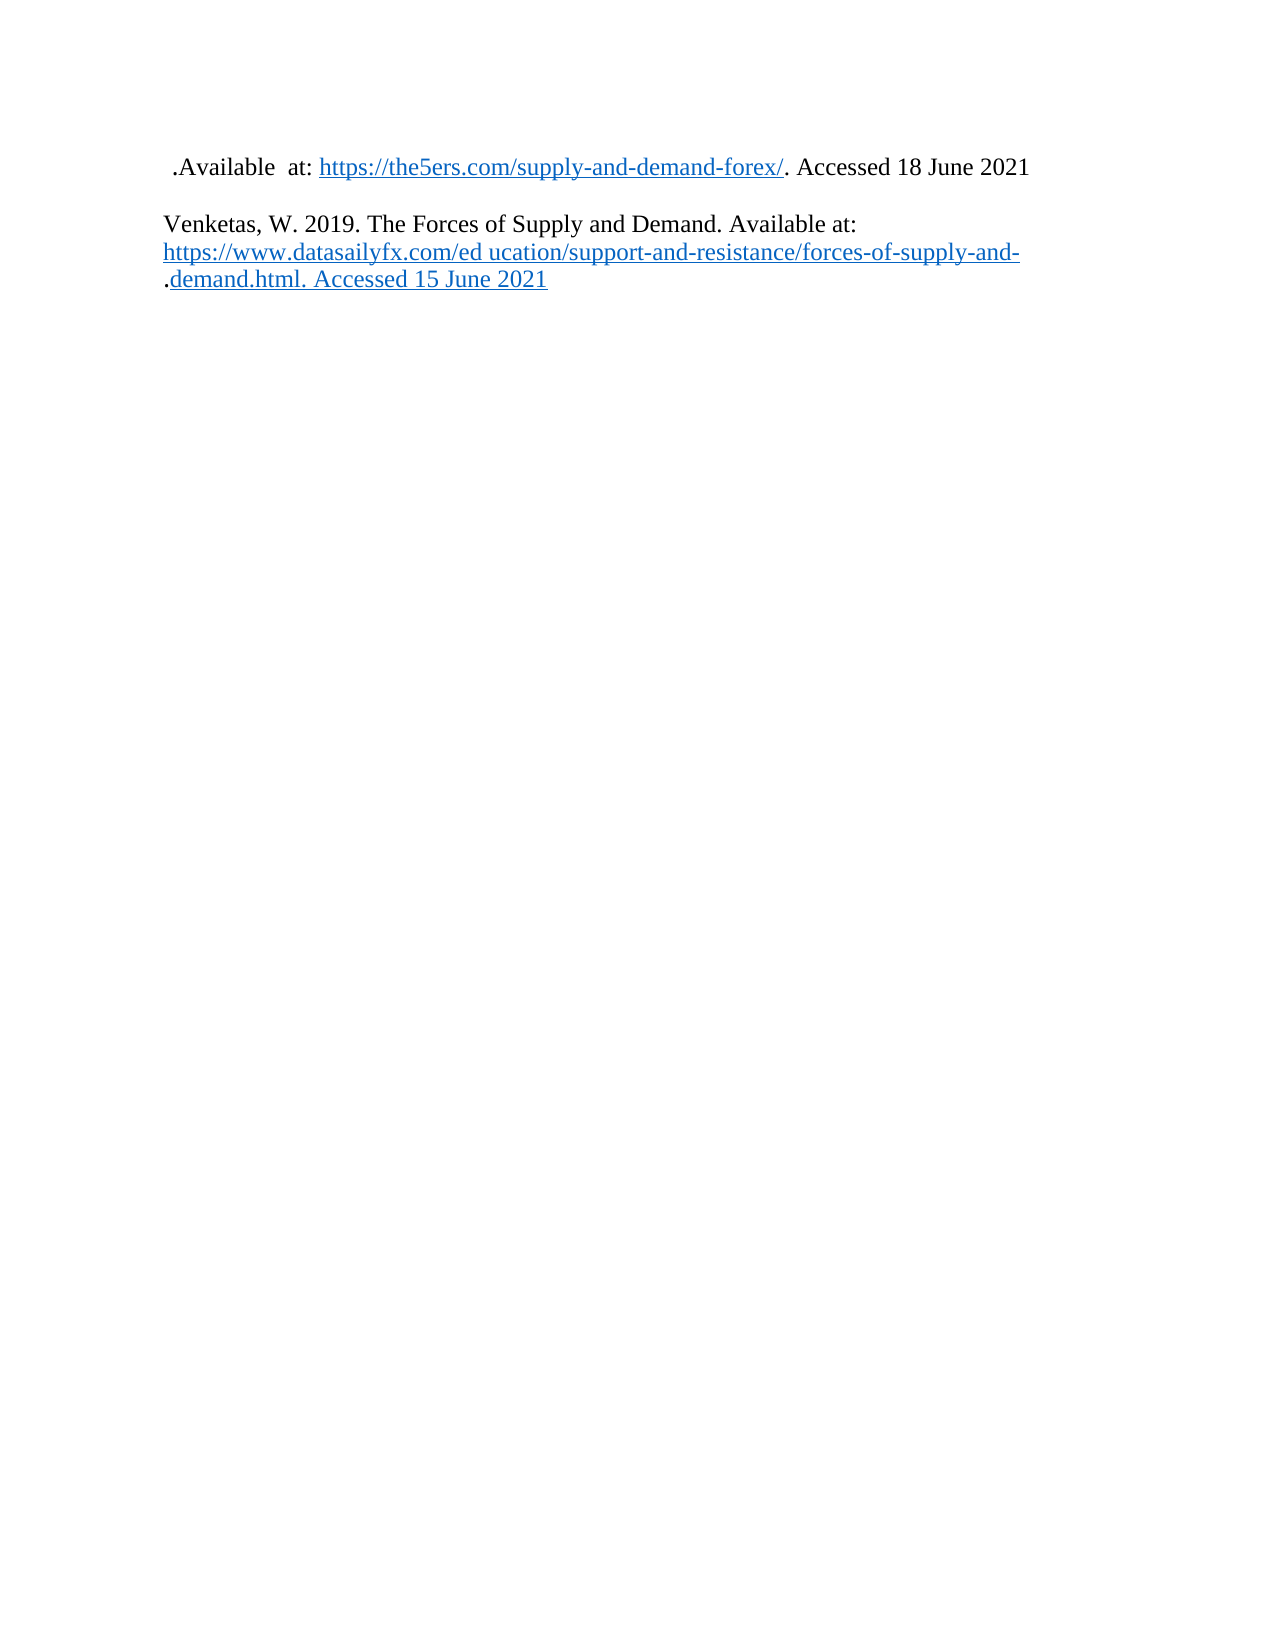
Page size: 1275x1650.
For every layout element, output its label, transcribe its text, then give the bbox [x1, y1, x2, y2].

text The5ers.com. 2021. Supply and Demand Forex – The Highest Accuracy Methods / videos. Available at: https://the5ers.com/supply-and-demand-forex/. Accessed 18 June 2021. [172, 150, 1124, 181]
text Venketas, W. 2019. The Forces of Supply and Demand. Available at: https://www.datasailyfx.com/ed ucation/support-and-resistance/forces-of-supply-and-demand.html. Accessed 15 June 2021. [163, 211, 1124, 297]
